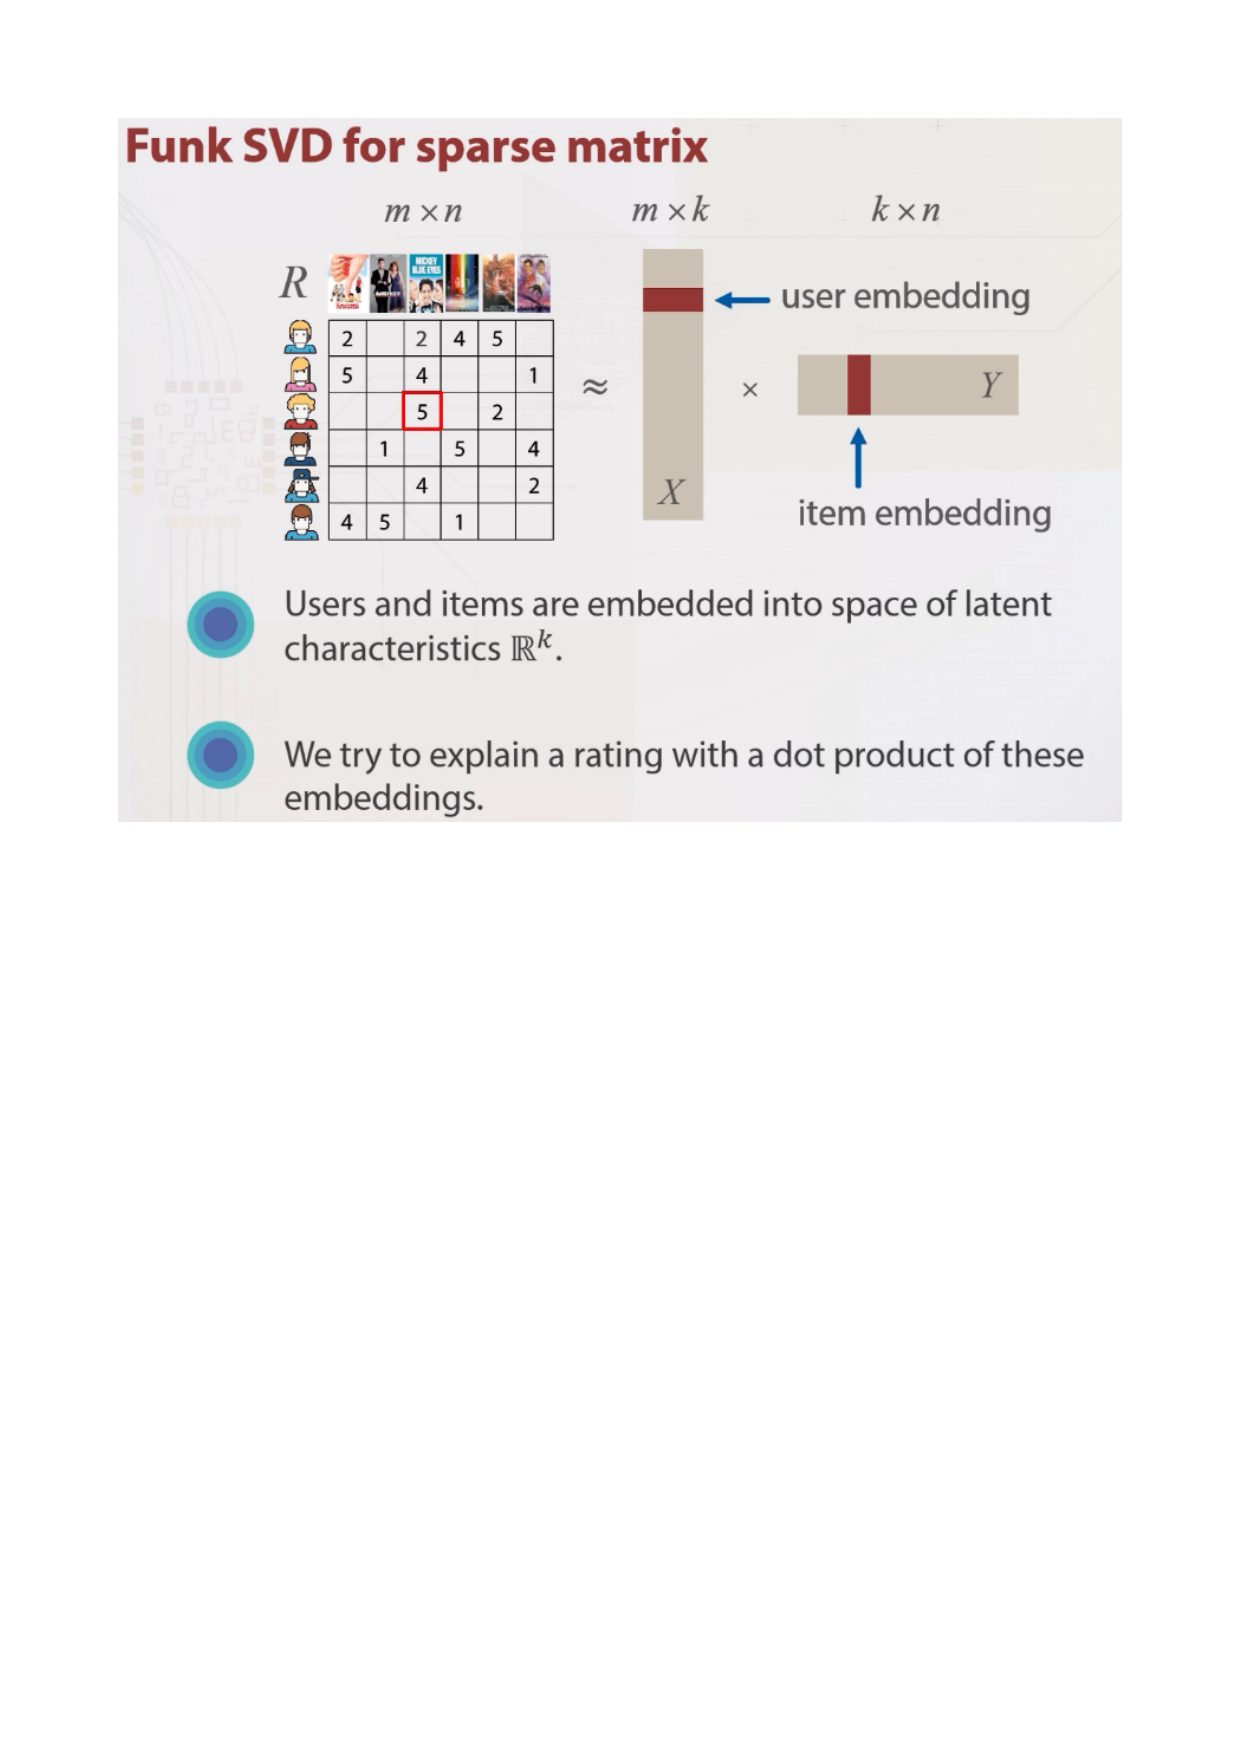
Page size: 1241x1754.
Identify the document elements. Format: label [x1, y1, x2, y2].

picture [118, 118, 1123, 822]
